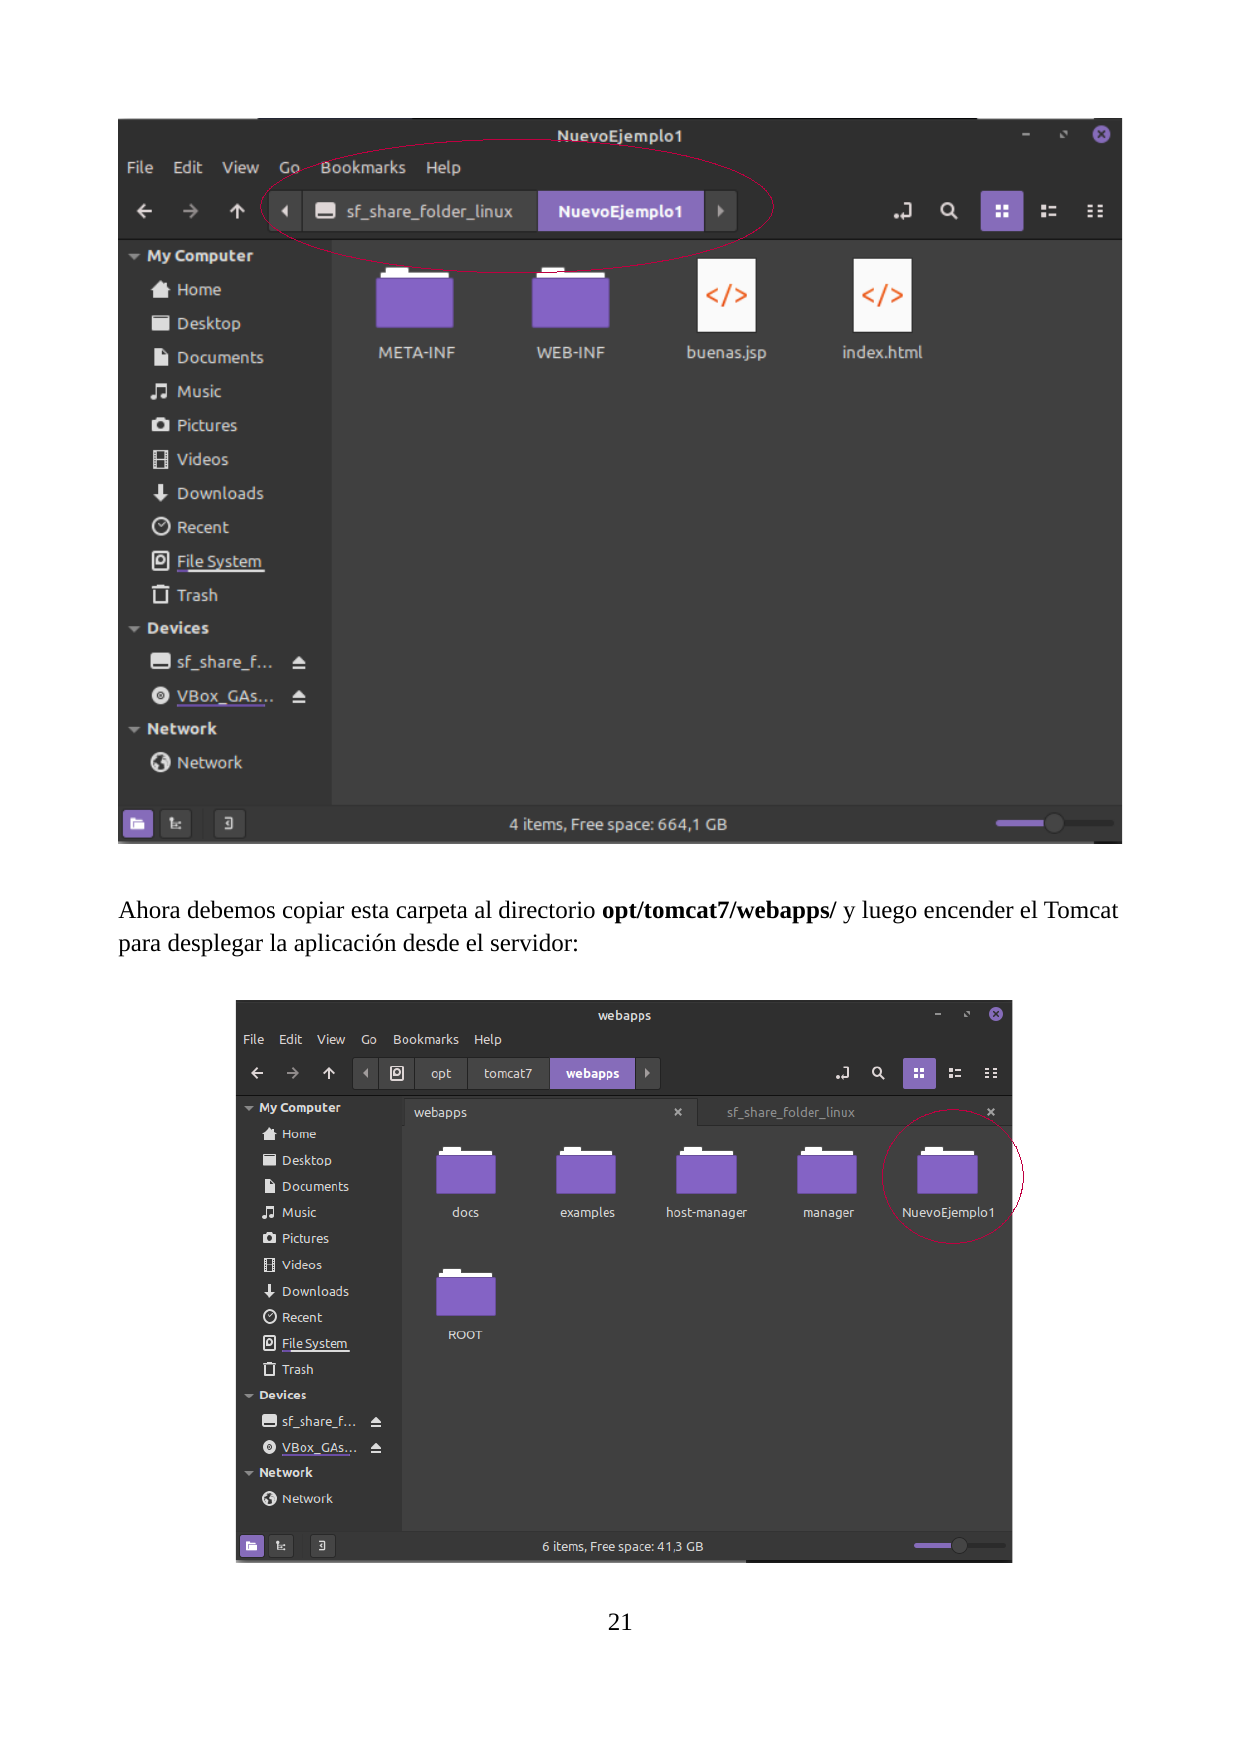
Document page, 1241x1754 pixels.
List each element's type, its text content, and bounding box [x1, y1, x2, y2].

picture [235, 1000, 1013, 1563]
text Ahora debemos copiar esta carpeta al directorio opt/tomcat7/webapps/ y luego encender el Tomcat para desplegar la aplicación desde el servidor: [118, 895, 1122, 957]
picture [118, 118, 1123, 844]
